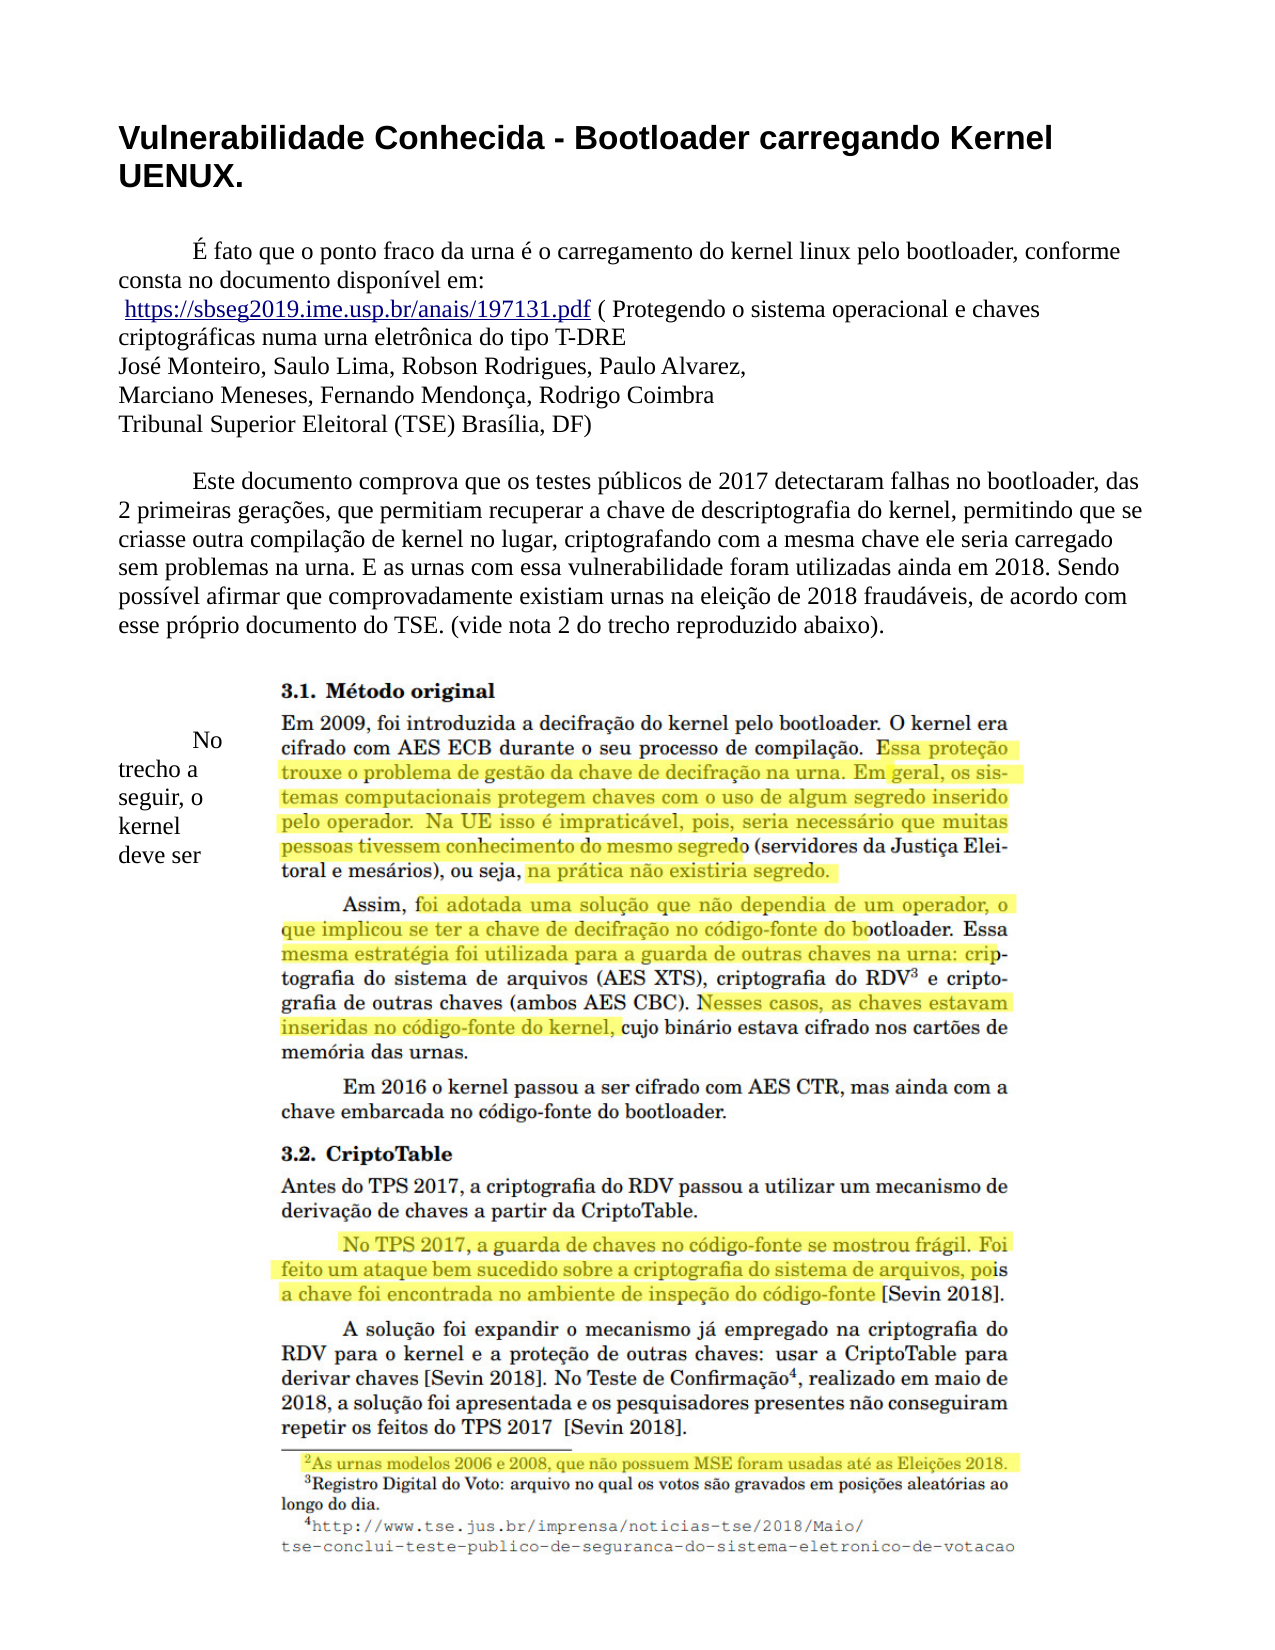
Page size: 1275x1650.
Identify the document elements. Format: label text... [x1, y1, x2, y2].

picture [230, 667, 1045, 1563]
text Marciano Meneses, Fernando Mendonça, Rodrigo Coimbra [118, 380, 1157, 409]
text José Monteiro, Saulo Lima, Robson Rodrigues, Paulo Alvarez, [118, 351, 1157, 380]
text https://sbseg2019.ime.usp.br/anais/197131.pdf ( Protegendo o sistema operacional e chaves criptográficas numa urna eletrônica do tipo T-DRE [118, 294, 1157, 351]
text [1045, 725, 1157, 869]
subtitle Vulnerabilidade Conhecida - Bootloader carregando Kernel UENUX. [118, 118, 1157, 195]
text No trecho a seguir, o kernel deve ser [118, 725, 230, 869]
text Tribunal Superior Eleitoral (TSE) Brasília, DF) [118, 409, 1157, 466]
text É fato que o ponto fraco da urna é o carregamento do kernel linux pelo bootloader, conforme consta no documento disponível em: [118, 236, 1157, 294]
text Este documento comprova que os testes públicos de 2017 detectaram falhas no bootloader, das 2 primeiras gerações, que permitiam recuperar a chave de descriptografia do kernel, permitindo que se criasse outra compilação de kernel no lugar, criptografando com a mesma chave ele seria carregado sem problemas na urna. E as urnas com essa vulnerabilidade foram utilizadas ainda em 2018. Sendo possível afirmar que comprovadamente existiam urnas na eleição de 2018 fraudáveis, de acordo com esse próprio documento do TSE. (vide nota 2 do trecho reproduzido abaixo). [118, 466, 1157, 639]
